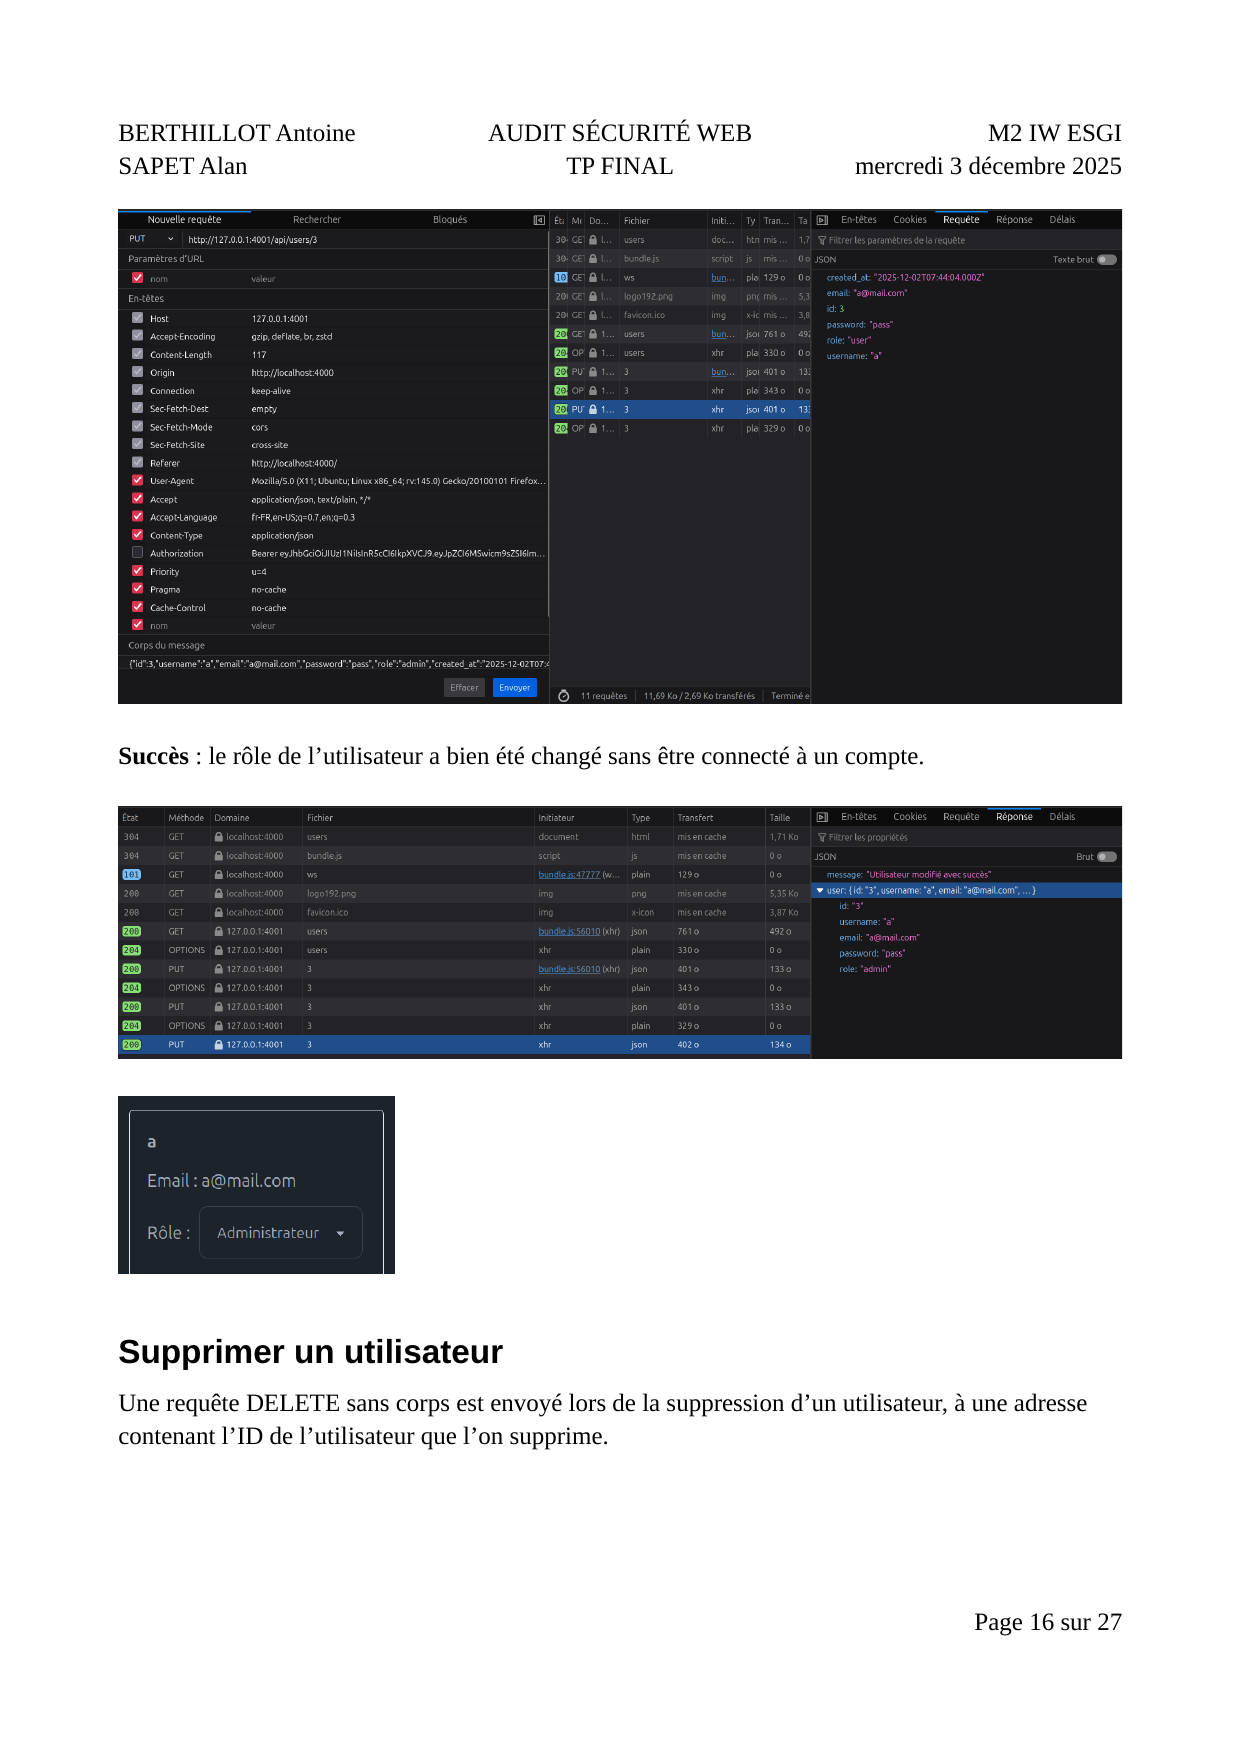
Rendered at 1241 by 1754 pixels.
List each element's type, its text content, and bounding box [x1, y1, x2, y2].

text Une requête DELETE sans corps est envoyé lors de la suppression d’un utilisateur, à une adresse contenant l’ID de l’utilisateur que l’on supprime. [118, 1388, 1122, 1450]
picture [118, 209, 1123, 704]
picture [118, 1096, 395, 1274]
picture [118, 806, 1123, 1059]
text Succès : le rôle de l’utilisateur a bien été changé sans être connecté à un compte. [118, 741, 1122, 769]
subtitle Supprimer un utilisateur [118, 1332, 1122, 1370]
